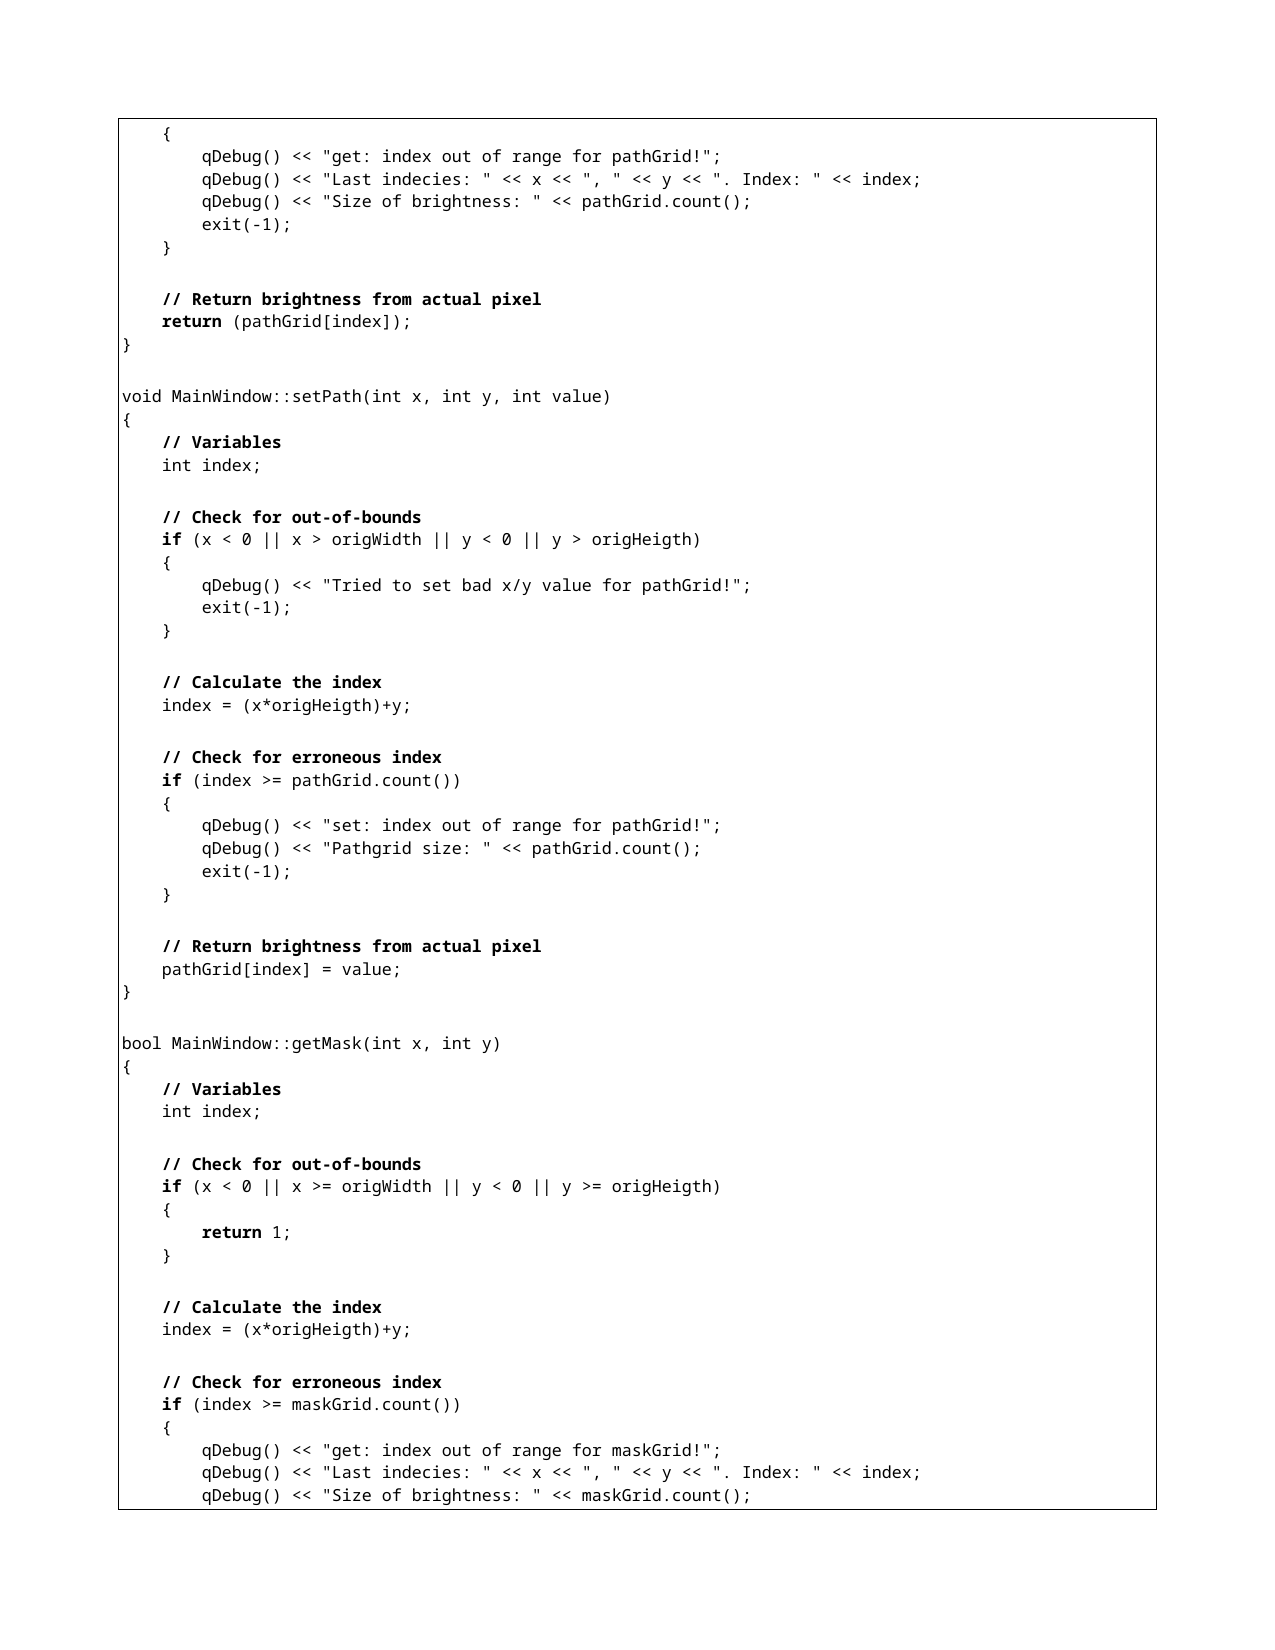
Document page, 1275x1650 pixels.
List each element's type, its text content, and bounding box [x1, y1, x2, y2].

text qDebug() << "Pathgrid size: " << pathGrid.count(); [119, 833, 1156, 856]
text if (index >= pathGrid.count()) [119, 765, 1156, 788]
text } [119, 329, 1156, 356]
text // Check for erroneous index [119, 742, 1156, 765]
text if (index >= maskGrid.count()) [119, 1389, 1156, 1412]
text qDebug() << "get: index out of range for maskGrid!"; [119, 1435, 1156, 1457]
text return 1; [119, 1217, 1156, 1239]
text qDebug() << "get: index out of range for pathGrid!"; [119, 141, 1156, 163]
text { [119, 788, 1156, 811]
text // Return brightness from actual pixel [119, 284, 1156, 307]
text } [119, 232, 1156, 258]
text { [119, 119, 1156, 141]
text qDebug() << "Last indecies: " << x << ", " << y << ". Index: " << index; [119, 1457, 1156, 1480]
text pathGrid[index] = value; [119, 953, 1156, 976]
text qDebug() << "Size of brightness: " << pathGrid.count(); [119, 186, 1156, 209]
text // Check for out-of-bounds [119, 1149, 1156, 1171]
text // Check for erroneous index [119, 1367, 1156, 1389]
text if (x < 0 || x >= origWidth || y < 0 || y >= origHeigth) [119, 1171, 1156, 1194]
text exit(-1); [119, 593, 1156, 615]
text exit(-1); [119, 209, 1156, 232]
text { [119, 1051, 1156, 1074]
text exit(-1); [119, 856, 1156, 879]
text int index; [119, 449, 1156, 476]
text // Calculate the index [119, 1292, 1156, 1314]
text qDebug() << "Last indecies: " << x << ", " << y << ". Index: " << index; [119, 163, 1156, 186]
text // Variables [119, 1074, 1156, 1097]
text index = (x*origHeigth)+y; [119, 690, 1156, 716]
text // Check for out-of-bounds [119, 502, 1156, 524]
text } [119, 615, 1156, 642]
text } [119, 879, 1156, 905]
text // Return brightness from actual pixel [119, 931, 1156, 953]
text qDebug() << "Size of brightness: " << maskGrid.count(); [119, 1480, 1156, 1509]
text } [119, 1239, 1156, 1266]
text } [119, 976, 1156, 1002]
text bool MainWindow::getMask(int x, int y) [119, 1028, 1156, 1051]
text { [119, 547, 1156, 570]
text index = (x*origHeigth)+y; [119, 1314, 1156, 1341]
text // Calculate the index [119, 667, 1156, 690]
text return (pathGrid[index]); [119, 307, 1156, 329]
text { [119, 404, 1156, 427]
text if (x < 0 || x > origWidth || y < 0 || y > origHeigth) [119, 524, 1156, 547]
text int index; [119, 1097, 1156, 1123]
text // Variables [119, 427, 1156, 449]
text void MainWindow::setPath(int x, int y, int value) [119, 381, 1156, 404]
text { [119, 1194, 1156, 1217]
text { [119, 1412, 1156, 1435]
text qDebug() << "Tried to set bad x/y value for pathGrid!"; [119, 570, 1156, 593]
text qDebug() << "set: index out of range for pathGrid!"; [119, 811, 1156, 833]
